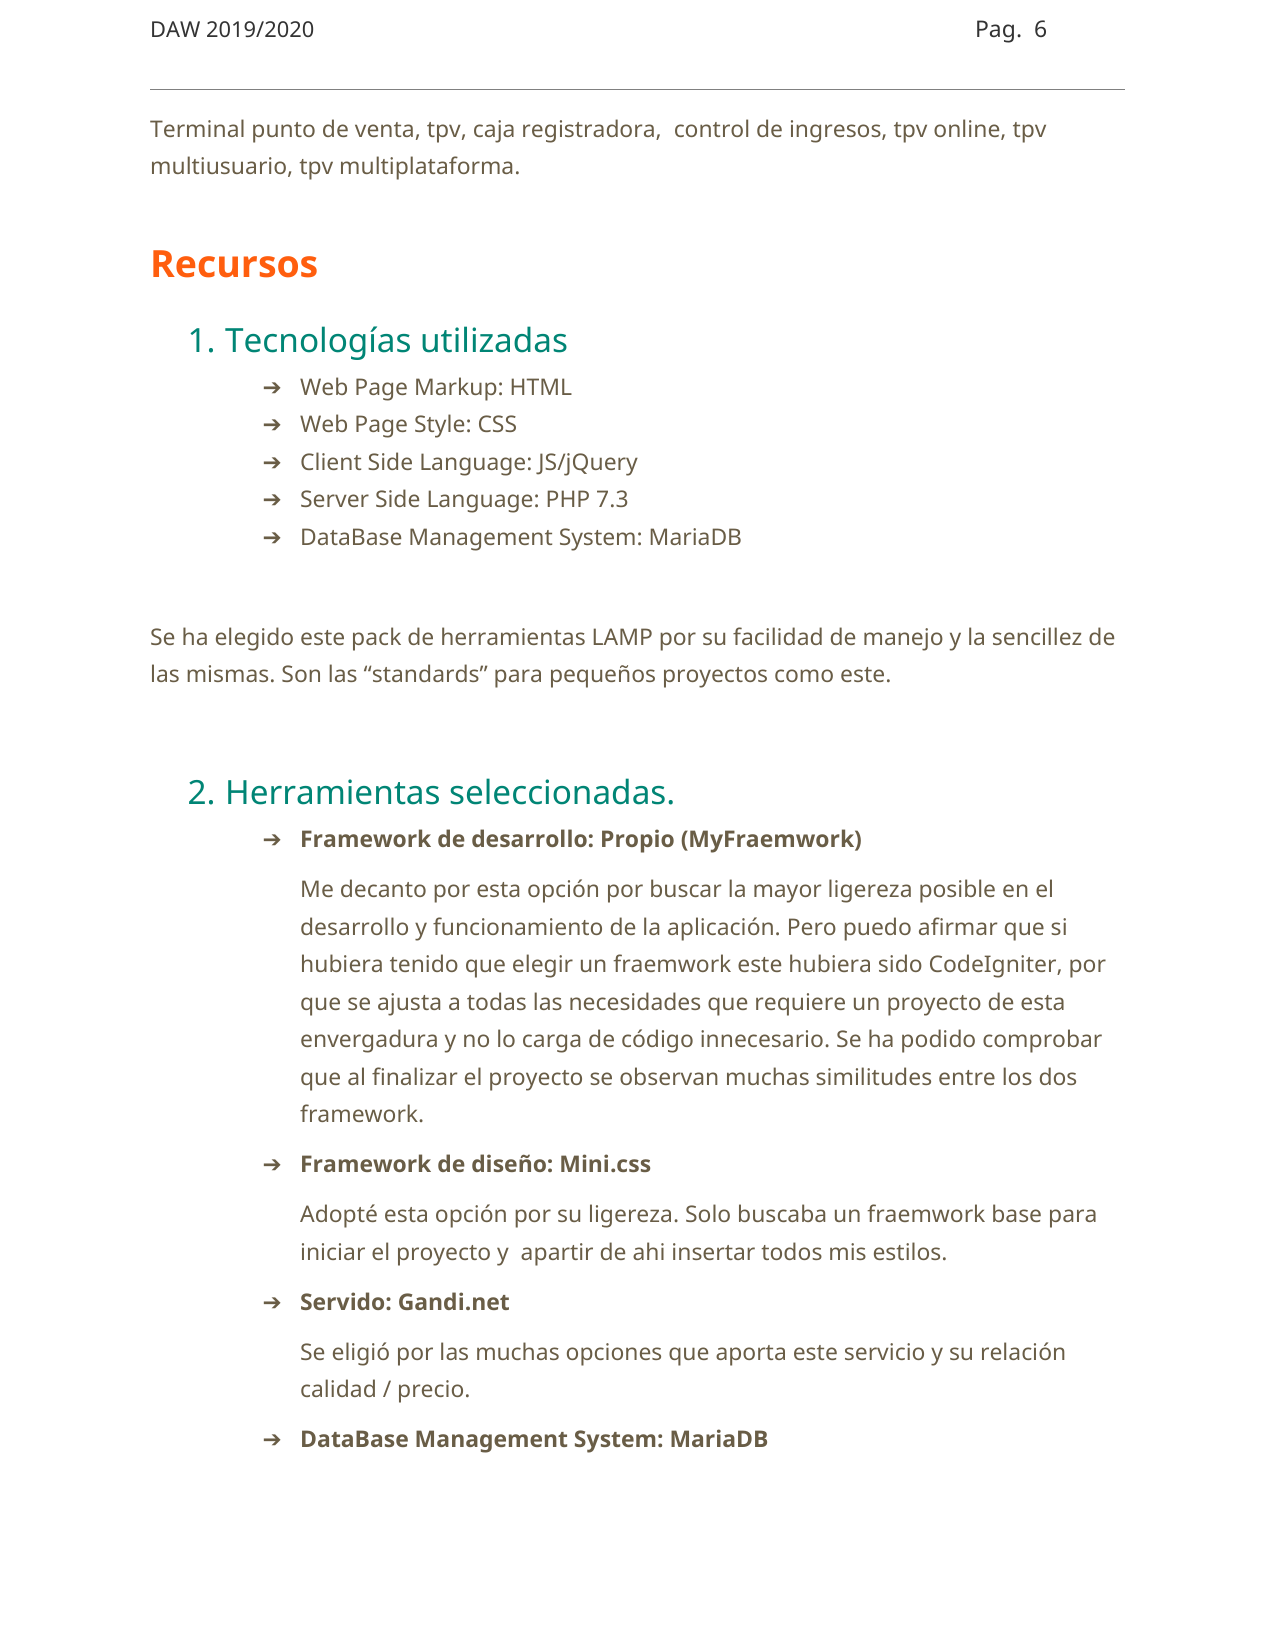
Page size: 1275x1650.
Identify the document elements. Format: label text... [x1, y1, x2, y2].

text Me decanto por esta opción por buscar la mayor ligereza posible en el desarrollo y funcionamiento de la aplicación. Pero puedo afirmar que si hubiera tenido que elegir un fraemwork este hubiera sido CodeIgniter, por que se ajusta a todas las necesidades que requiere un proyecto de esta envergadura y no lo carga de código innecesario. Se ha podido comprobar que al finalizar el proyecto se observan muchas similitudes entre los dos framework. [300, 873, 1125, 1129]
list Server Side Language: PHP 7.3 [262, 483, 1125, 514]
text Adopté esta opción por su ligereza. Solo buscaba un fraemwork base para iniciar el proyecto y apartir de ahi insertar todos mis estilos. [300, 1198, 1125, 1267]
list Servido: Gandi.net [262, 1285, 1125, 1317]
list Framework de desarrollo: Propio (MyFraemwork) [262, 823, 1125, 854]
text Terminal punto de venta, tpv, caja registradora, control de ingresos, tpv online, tpv multiusuario, tpv multiplataforma. [150, 112, 1125, 181]
list DataBase Management System: MariaDB [262, 521, 1125, 552]
list Web Page Markup: HTML [262, 371, 1125, 402]
list Framework de diseño: Mini.css [262, 1148, 1125, 1179]
list Tecnologías utilizadas [187, 316, 1125, 362]
list Herramientas seleccionadas. [187, 768, 1125, 814]
list Web Page Style: CSS [262, 408, 1125, 439]
text Se ha elegido este pack de herramientas LAMP por su facilidad de manejo y la sencillez de las mismas. Son las “standards” para pequeños proyectos como este. [150, 621, 1125, 689]
text Se eligió por las muchas opciones que aporta este servicio y su relación calidad / precio. [300, 1335, 1125, 1404]
list DataBase Management System: MariaDB [262, 1423, 1125, 1454]
subtitle Recursos [150, 237, 1125, 288]
list Client Side Language: JS/jQuery [262, 446, 1125, 477]
